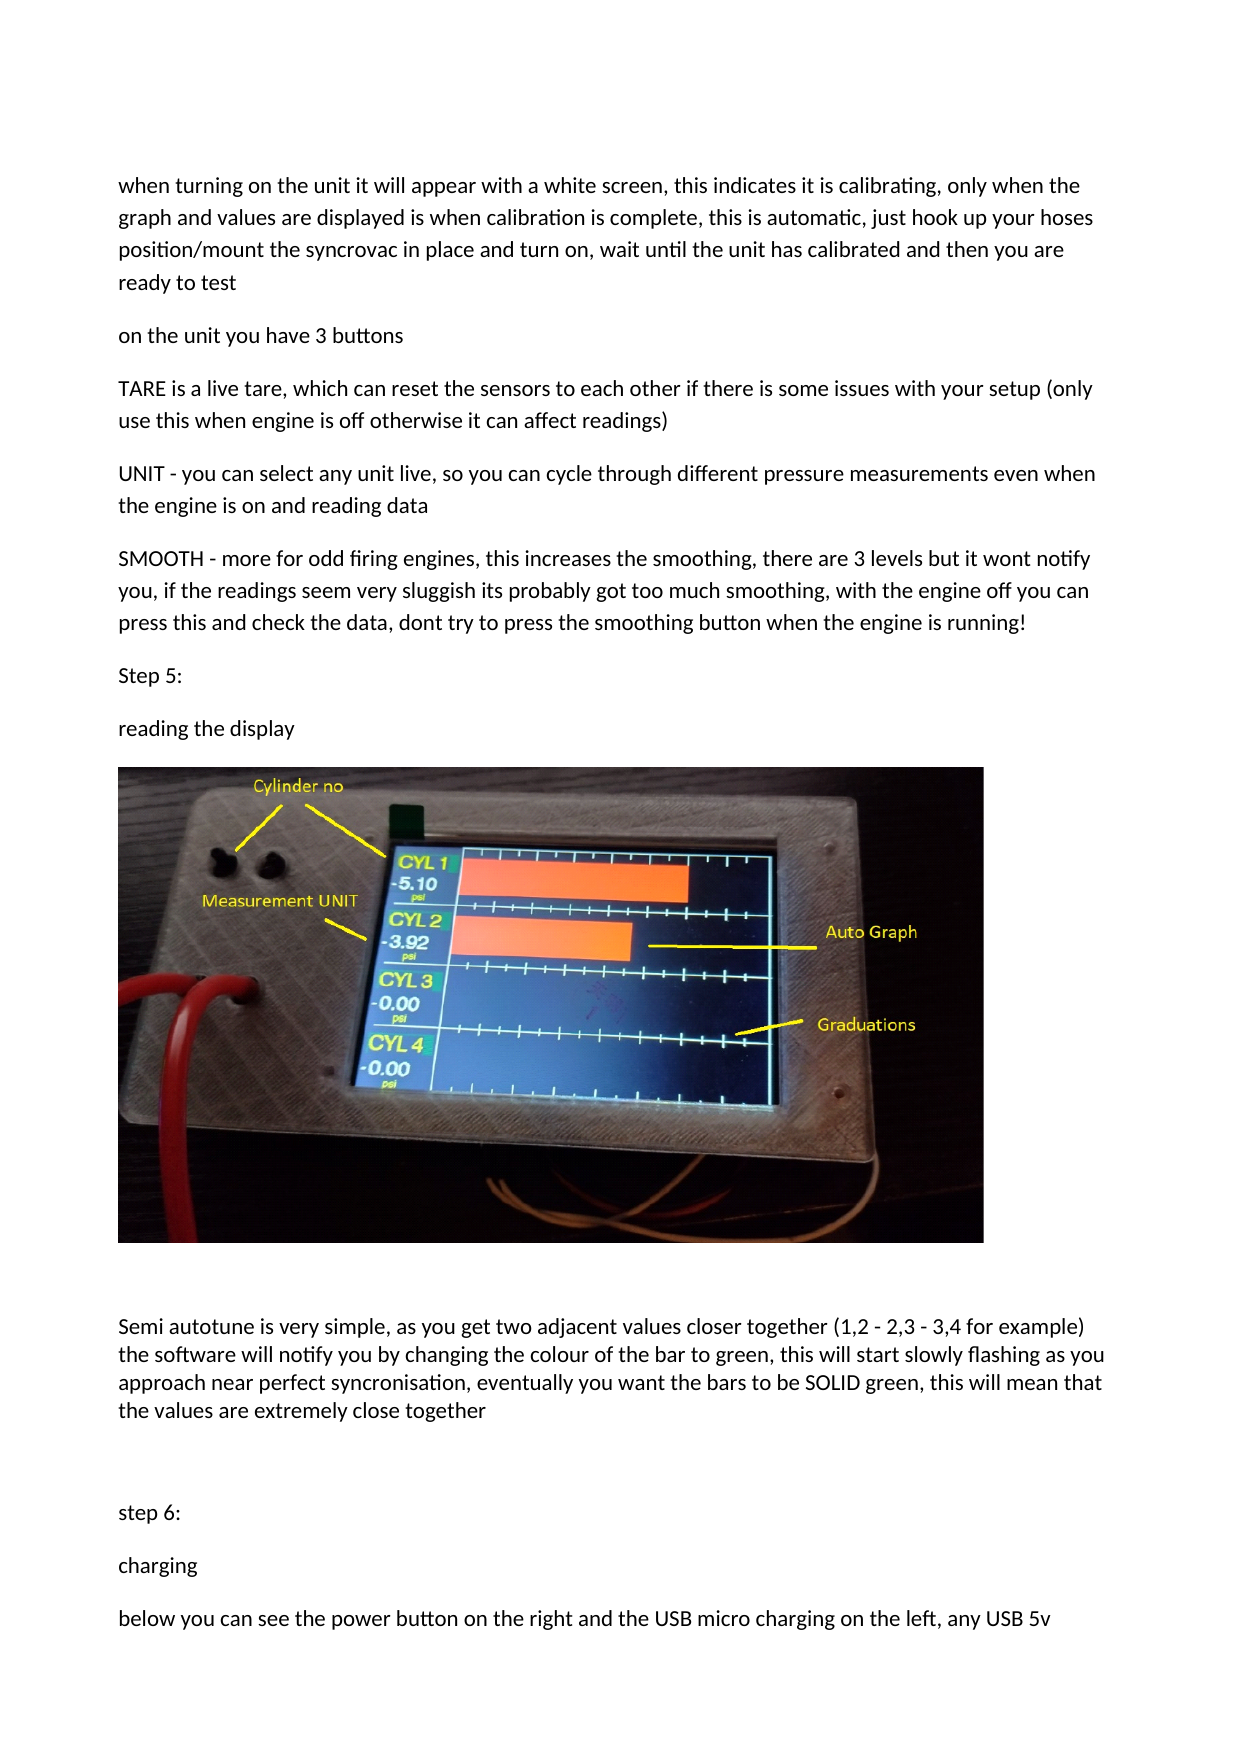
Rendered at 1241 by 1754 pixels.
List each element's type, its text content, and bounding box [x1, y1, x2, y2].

text below you can see the power button on the right and the USB micro charging on the left, any USB 5v [118, 1604, 1122, 1632]
text Semi autotune is very simple, as you get two adjacent values closer together (1,2 - 2,3 - 3,4 for example) the software will notify you by changing the colour of the bar to green, this will start slowly flashing as you approach near perfect syncronisation, eventually you want the bars to be SOLID green, this will mean that the values are extremely close together [118, 1312, 1122, 1424]
text charging [118, 1551, 1122, 1579]
text step 6: [118, 1498, 1122, 1526]
text reading the display [118, 714, 1122, 743]
text SMOOTH - more for odd firing engines, this increases the smoothing, there are 3 levels but it wont notify you, if the readings seem very sluggish its probably got too much smoothing, with the engine off you can press this and check the data, dont try to press the smoothing button when the engine is running! [118, 544, 1122, 637]
text UNIT - you can select any unit live, so you can cycle through different pressure measurements even when the engine is on and reading data [118, 459, 1122, 519]
text on the unit you have 3 buttons [118, 321, 1122, 349]
text TARE is a live tare, which can reset the sensors to each other if there is some issues with your setup (only use this when engine is off otherwise it can affect readings) [118, 374, 1122, 434]
text Step 5: [118, 662, 1122, 689]
text when turning on the unit it will appear with a white screen, this indicates it is calibrating, only when the graph and values are displayed is when calibration is complete, this is automatic, just hook up your hoses position/mount the syncrovac in place and turn on, wait until the unit has calibrated and then you are ready to test [118, 171, 1122, 296]
